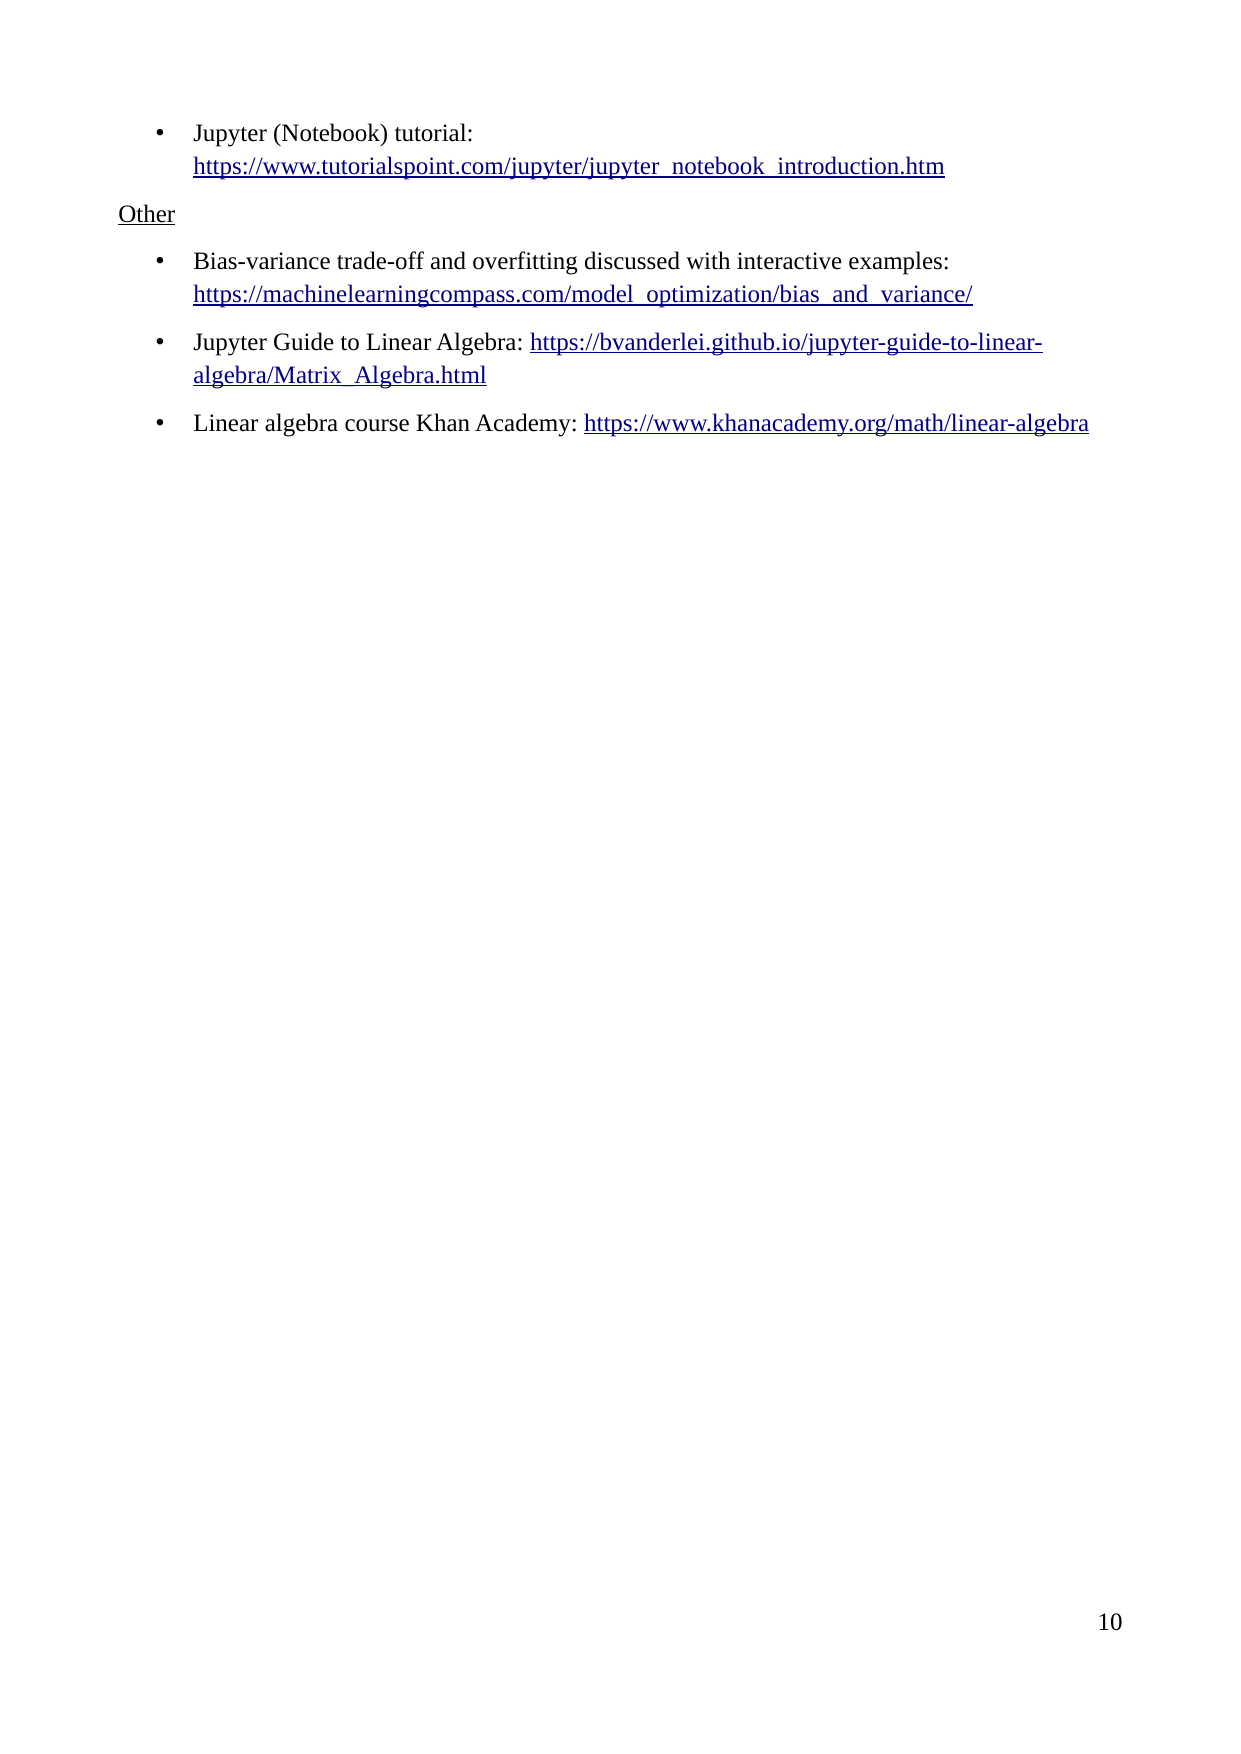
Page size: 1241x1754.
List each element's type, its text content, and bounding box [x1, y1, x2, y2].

list Linear algebra course Khan Academy: https://www.khanacademy.org/math/linear-algebra [156, 408, 1122, 436]
text Other [118, 199, 1122, 227]
list Jupyter Guide to Linear Algebra: https://bvanderlei.github.io/jupyter-guide-to-linear-algebra/Matrix_Algebra.html [156, 327, 1122, 389]
list Bias-variance trade-off and overfitting discussed with interactive examples: https://machinelearningcompass.com/model_optimization/bias_and_variance/ [156, 246, 1122, 308]
list Jupyter (Notebook) tutorial: https://www.tutorialspoint.com/jupyter/jupyter_notebook_introduction.htm [156, 118, 1122, 180]
